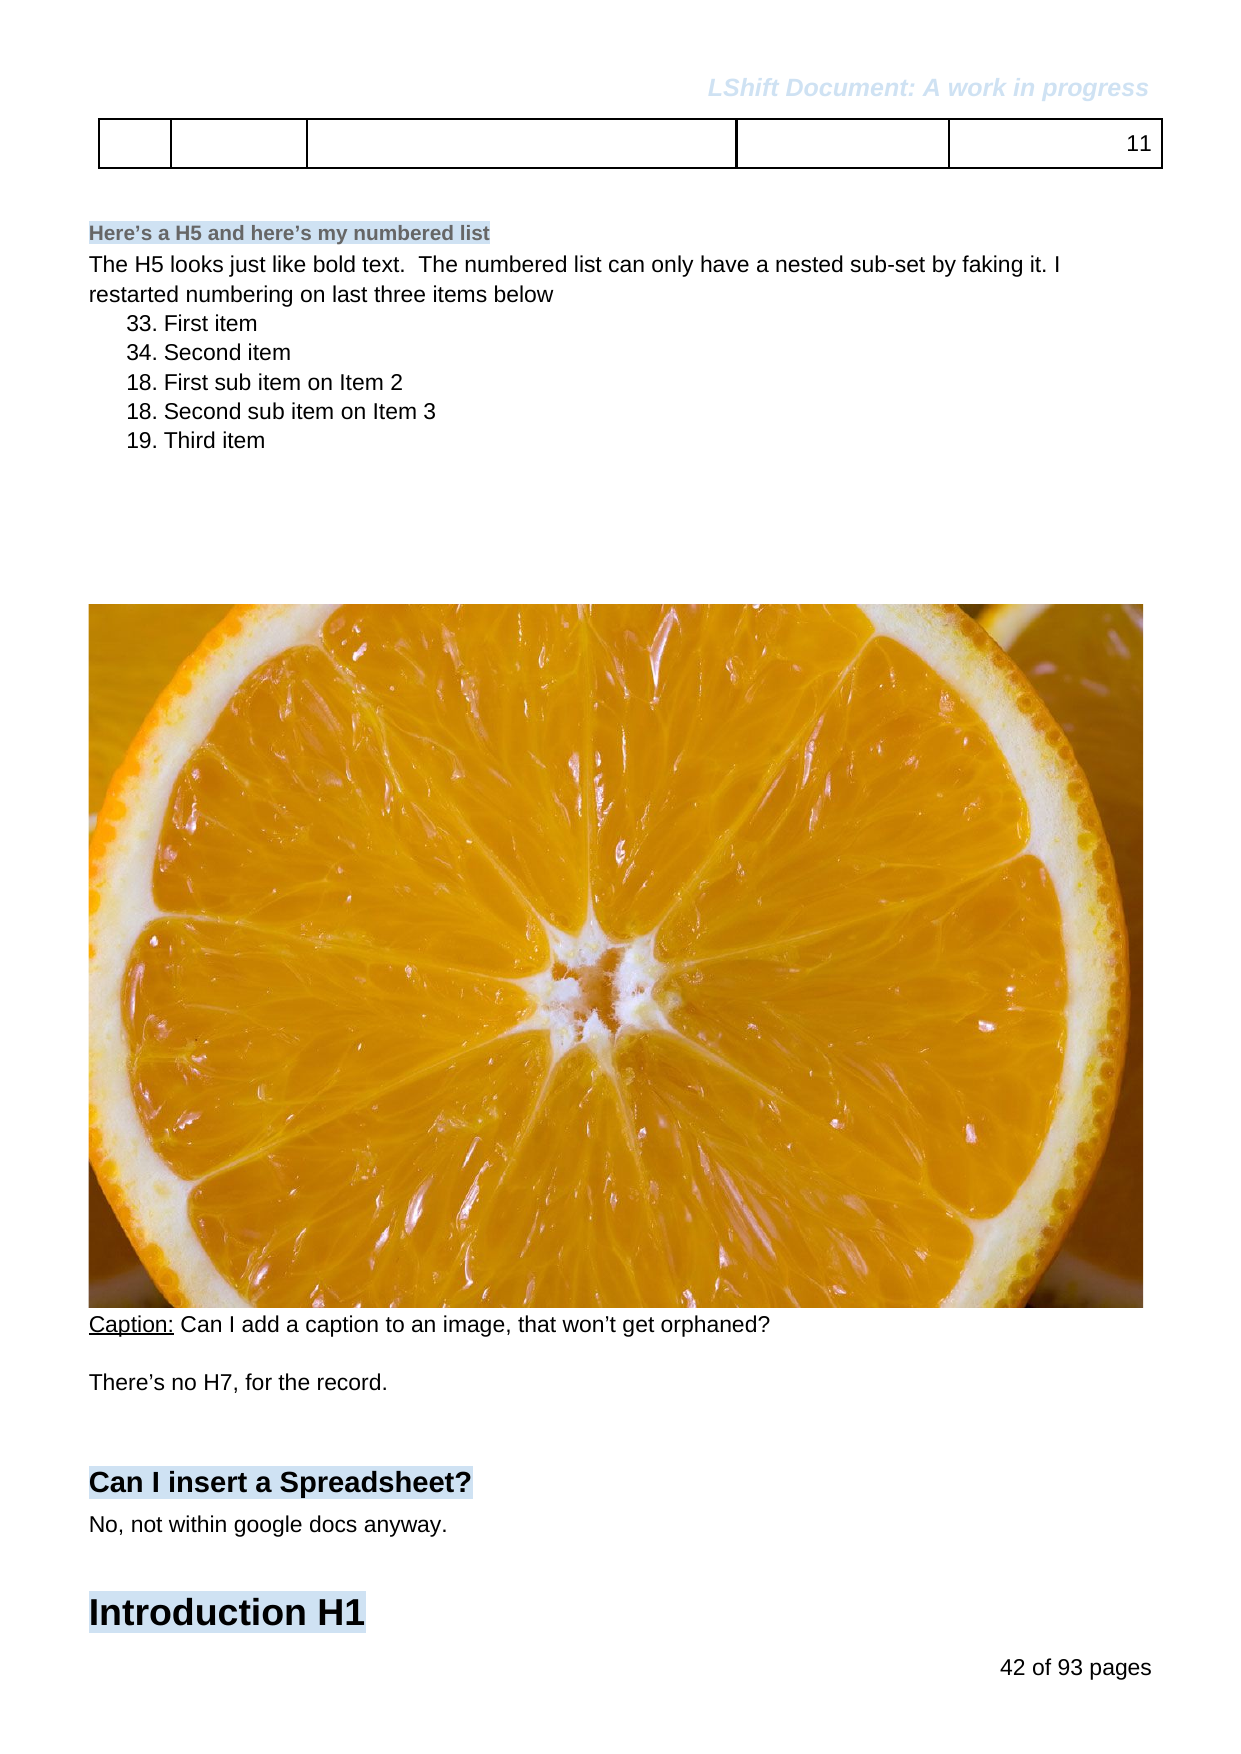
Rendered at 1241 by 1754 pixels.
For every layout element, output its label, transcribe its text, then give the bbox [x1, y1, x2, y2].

list Second sub item on Item 3 [126, 399, 1152, 424]
table_cell [738, 120, 948, 167]
text No, not within google docs anyway. [88, 1512, 1152, 1538]
text The H5 looks just like bold text. The numbered list can only have a nested sub-set by faking it. I restarted numbering on last three items below [88, 252, 1152, 307]
subtitle Here’s a H5 and here’s my numbered list [490, 221, 1152, 244]
list First item [126, 311, 1152, 336]
table_cell [308, 120, 735, 167]
subtitle Can I insert a Spreadsheet? [473, 1466, 1152, 1499]
list First sub item on Item 2 [126, 369, 1152, 395]
list Second item [126, 340, 1152, 366]
text There’s no H7, for the record. [88, 1370, 1152, 1396]
subtitle Introduction H1 [366, 1591, 1152, 1633]
table_cell [100, 120, 170, 167]
list Third item [126, 428, 1152, 454]
text Caption: Can I add a caption to an image, that won’t get orphaned? [88, 1311, 1152, 1337]
table_cell [172, 120, 306, 167]
table_cell 11 [950, 120, 1161, 167]
picture [88, 604, 1144, 1308]
